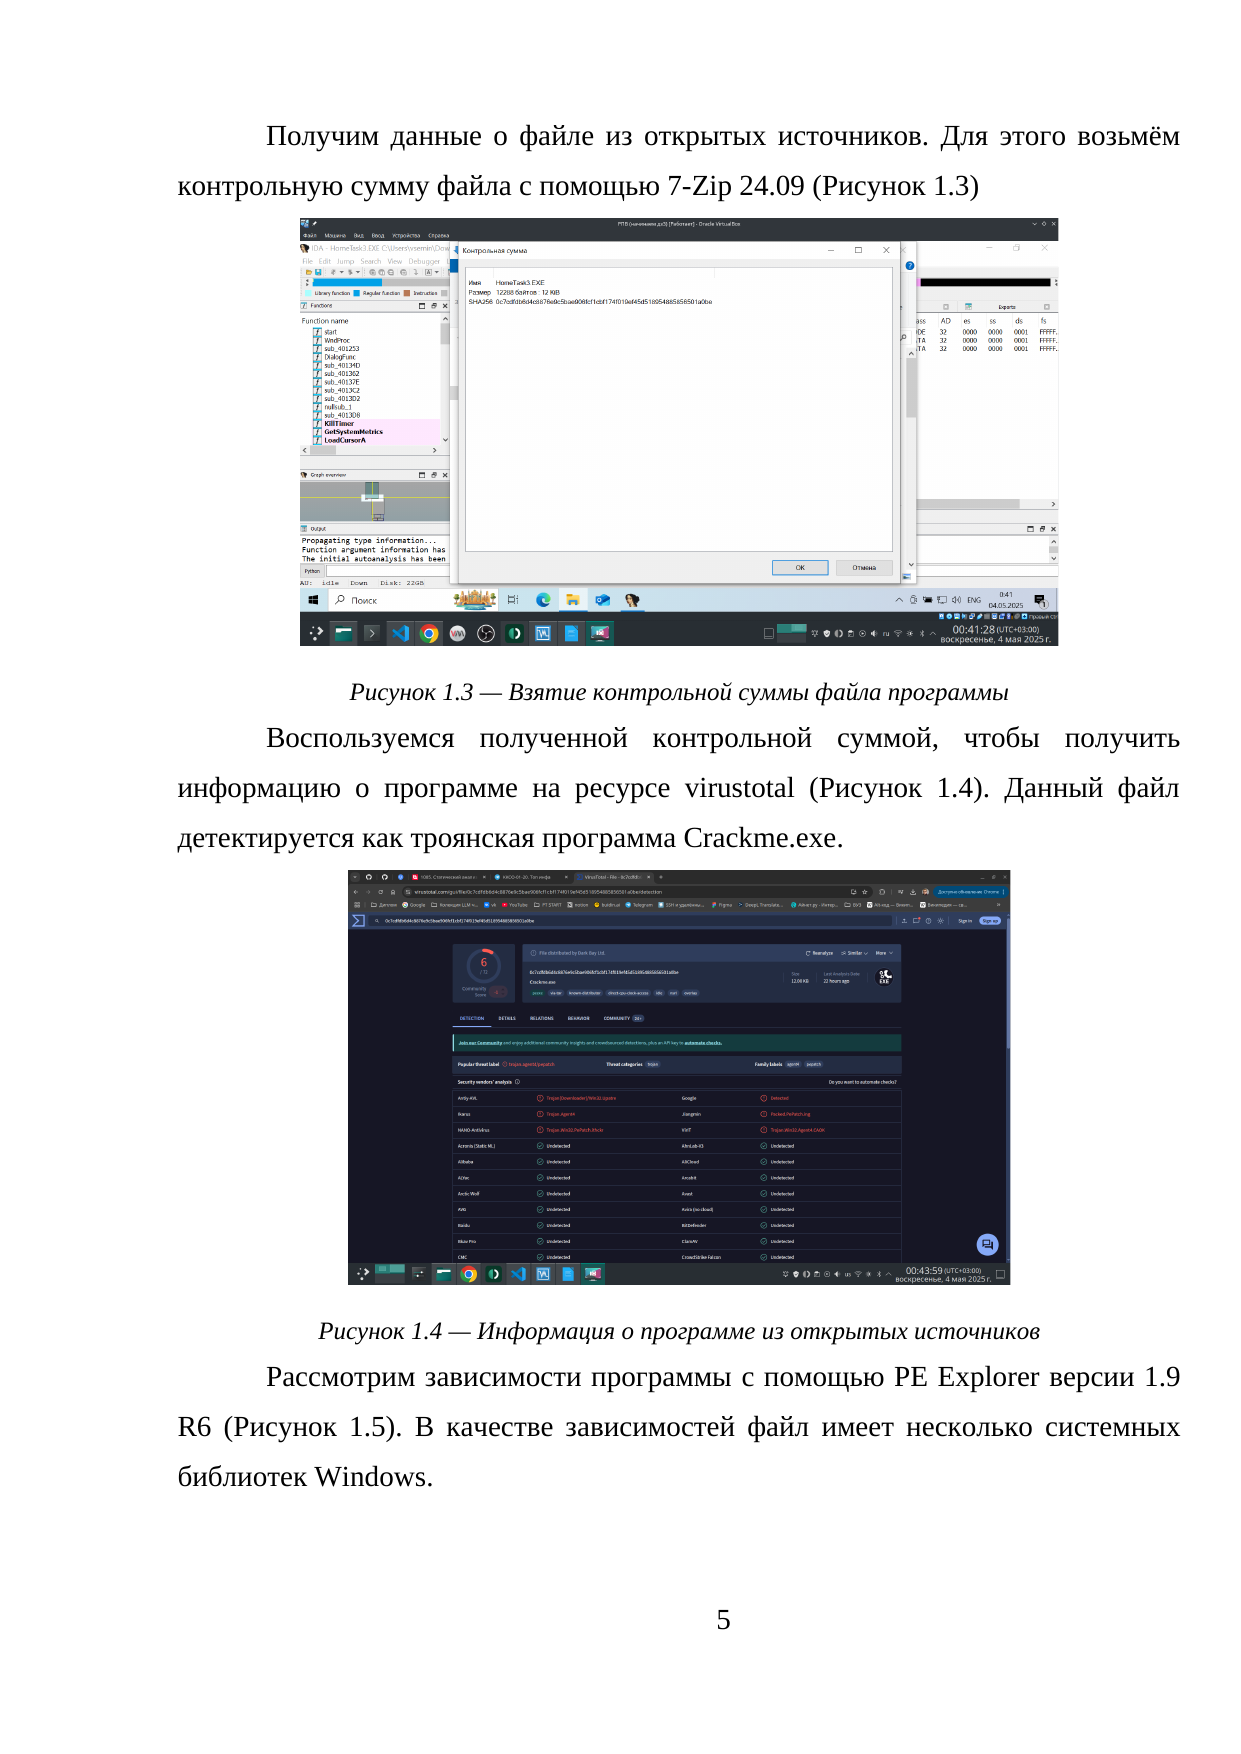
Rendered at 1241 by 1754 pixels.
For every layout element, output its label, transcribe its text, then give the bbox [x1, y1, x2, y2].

text Рассмотрим зависимости программы с помощью PE Explorer версии 1.9 R6 (Рисунок 1.5). В качестве зависимостей файл имеет несколько системных библиотек Windows. [177, 1359, 1181, 1493]
picture [300, 218, 1059, 646]
picture [348, 870, 1011, 1285]
text Получим данные о файле из открытых источников. Для этого возьмём контрольную сумму файла с помощью 7-Zip 24.09 (Рисунок 1.3) [177, 118, 1181, 202]
text Рисунок 1.3 — Взятие контрольной суммы файла программы [177, 219, 1181, 705]
text Рисунок 1.4 — Информация о программе из открытых источников [177, 871, 1181, 1344]
text Воспользуемся полученной контрольной суммой, чтобы получить информацию о программе на ресурсе virustotal (Рисунок 1.4). Данный файл детектируется как троянская программа Crackme.exe. [177, 720, 1181, 854]
